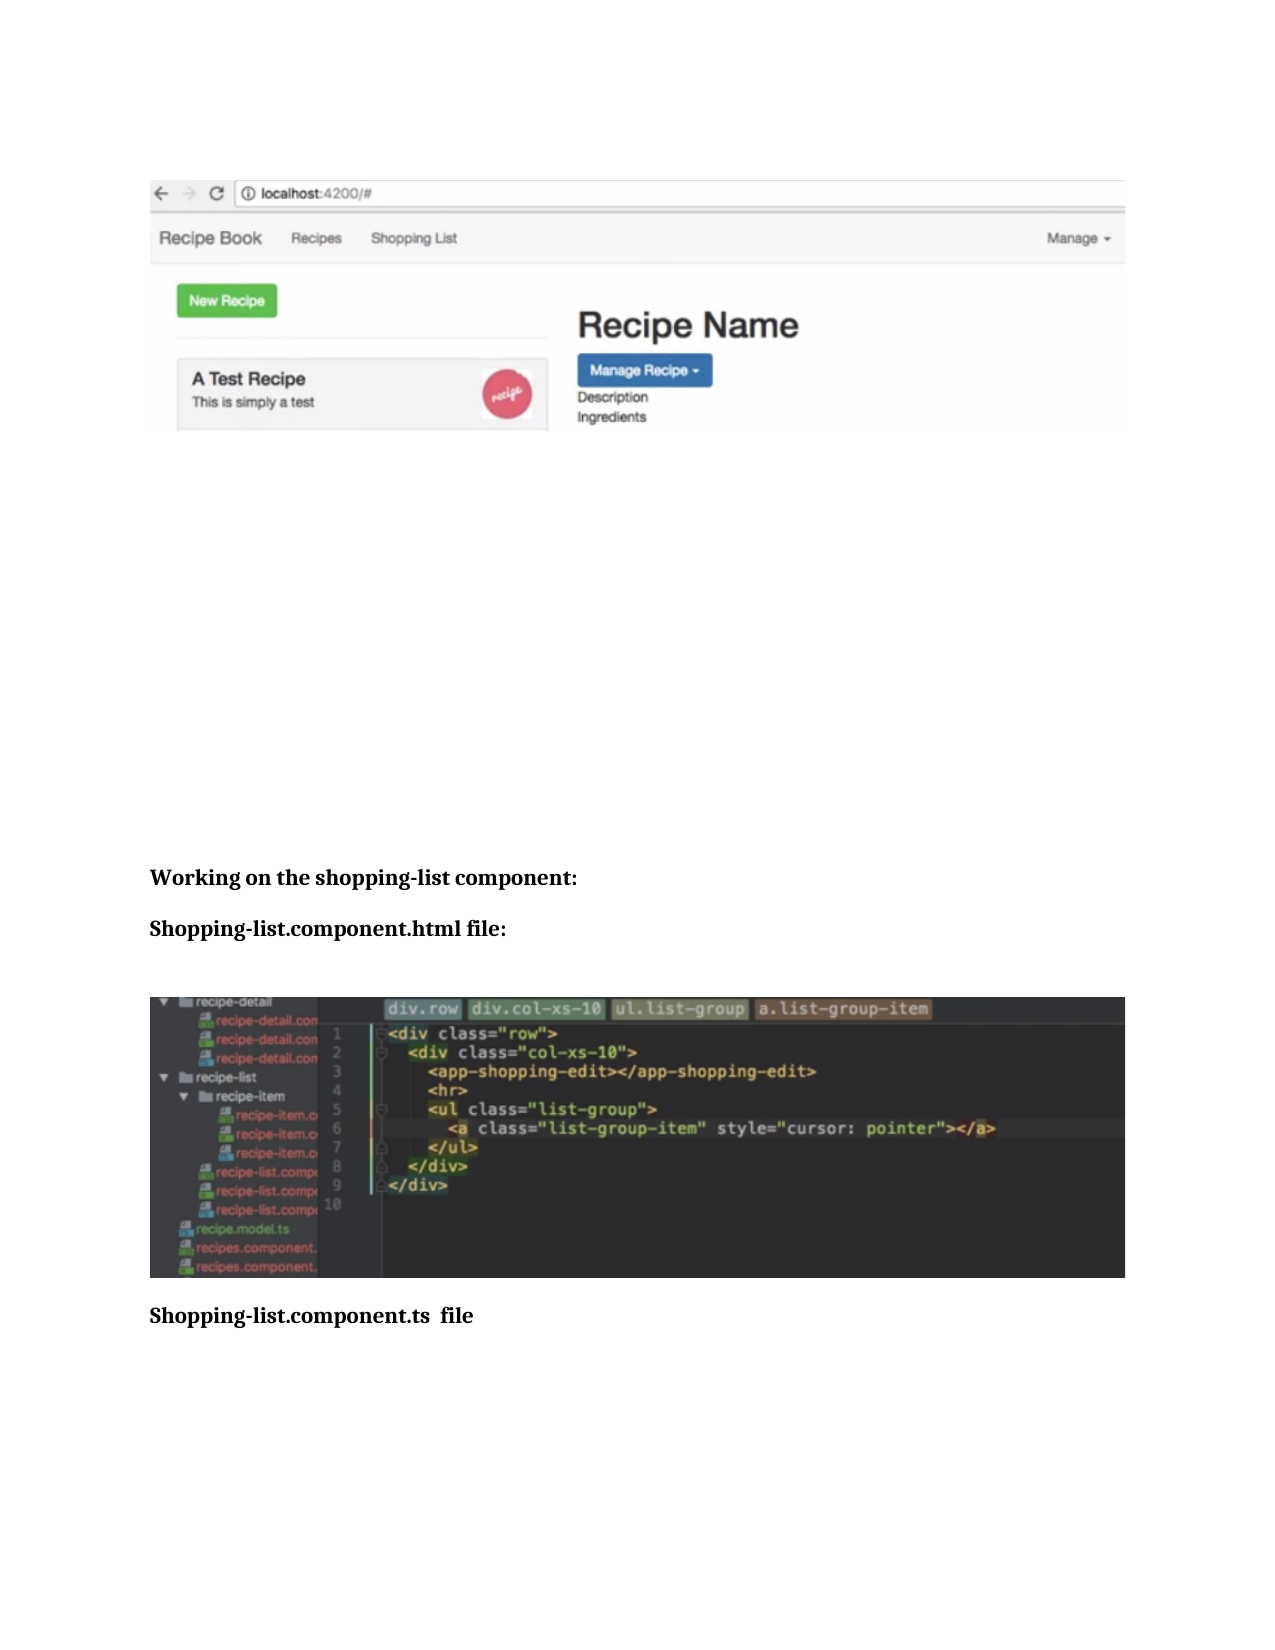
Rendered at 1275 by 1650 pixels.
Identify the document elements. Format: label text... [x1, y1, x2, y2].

subtitle Shopping-list.component.html file: [150, 916, 1125, 942]
subtitle Working on the shopping-list component: [150, 865, 1125, 891]
picture [150, 997, 1125, 1278]
picture [150, 180, 1125, 432]
subtitle Shopping-list.component.ts file [150, 1303, 1125, 1329]
